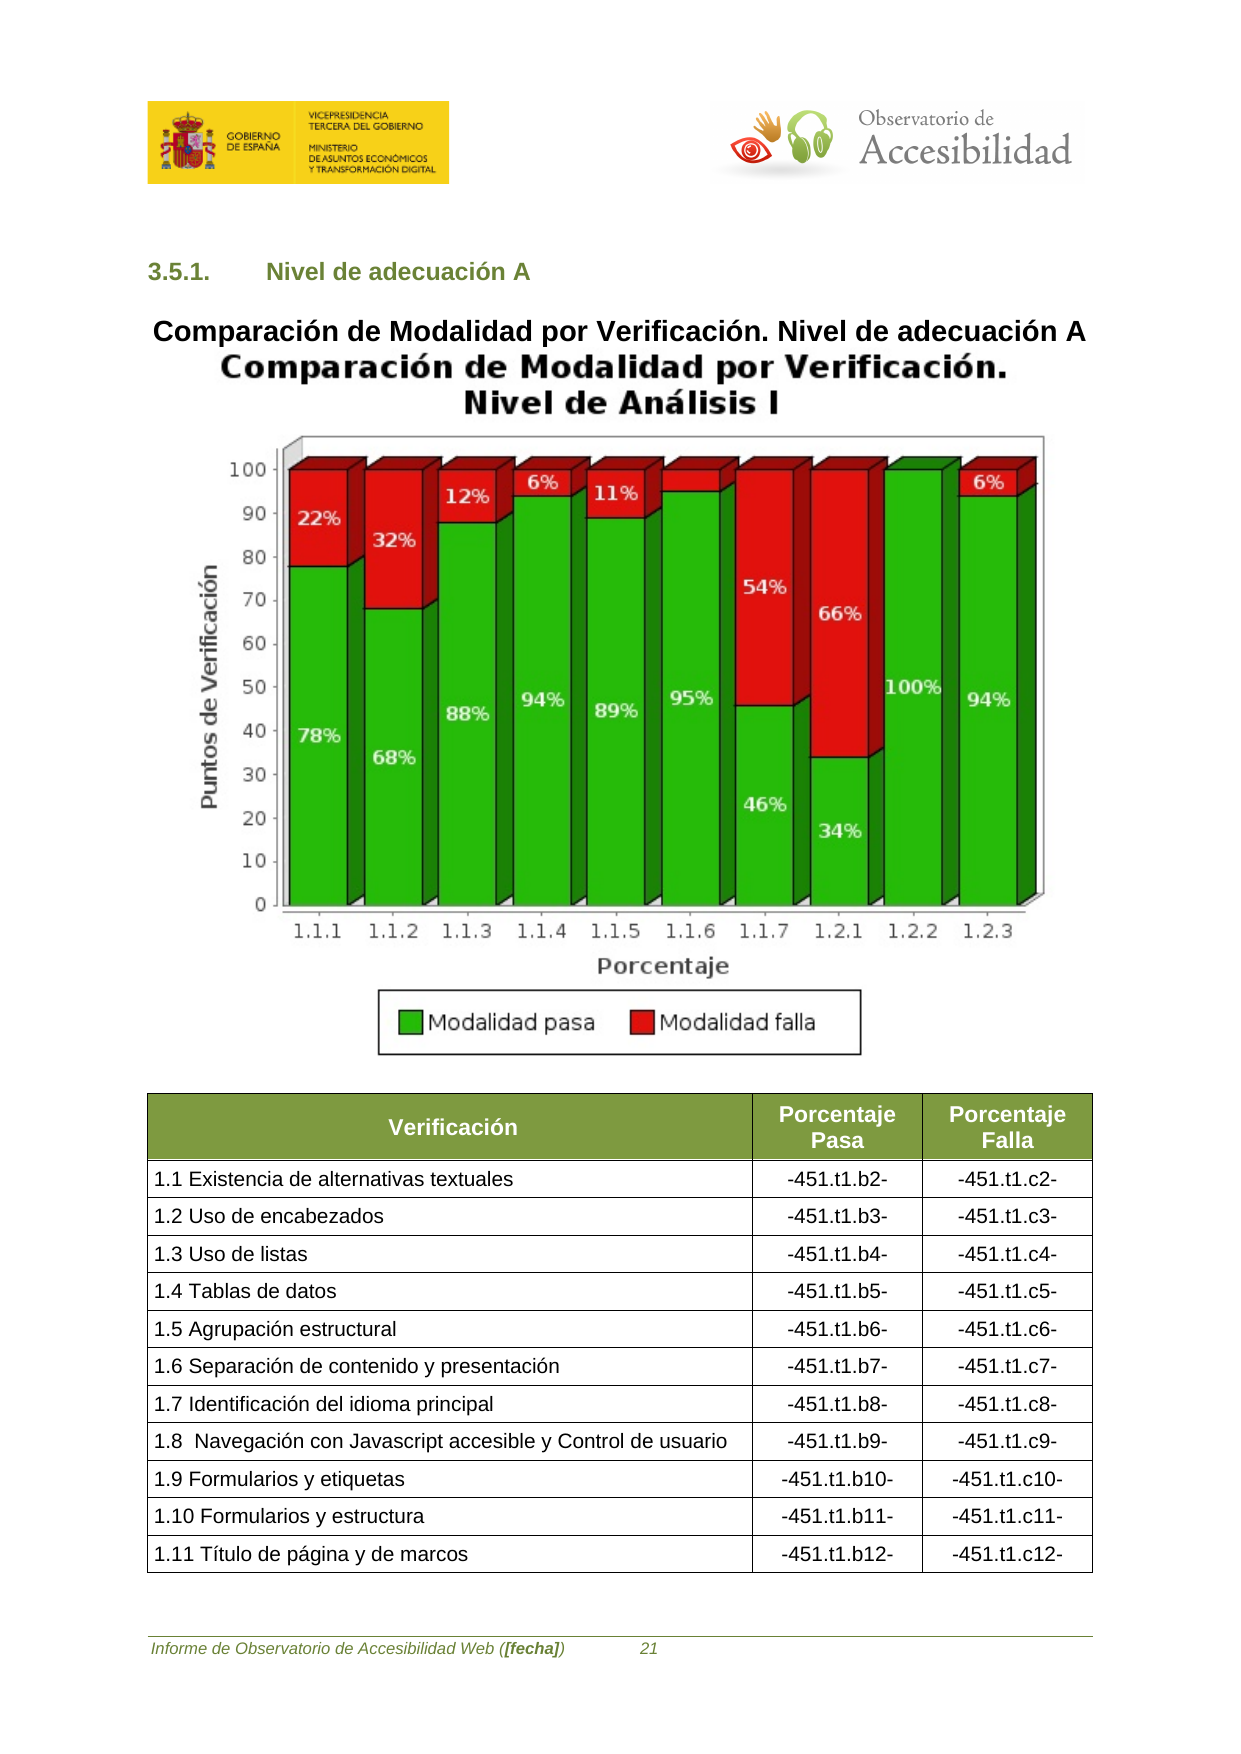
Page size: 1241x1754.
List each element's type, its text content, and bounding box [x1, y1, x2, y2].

text Comparación de Modalidad por Verificación. Nivel de adecuación A [148, 314, 1092, 347]
table_cell -451.t1.c2- [923, 1161, 1092, 1197]
table_cell -451.t1.c4- [923, 1236, 1092, 1272]
picture [710, 101, 1086, 184]
table_cell -451.t1.c9- [923, 1423, 1092, 1459]
table_cell 1.9 Formularios y etiquetas [148, 1461, 752, 1497]
table_header Verificación [148, 1094, 752, 1159]
table_cell 1.1 Existencia de alternativas textuales [148, 1161, 752, 1197]
table_cell -451.t1.b8- [753, 1386, 922, 1422]
table_cell -451.t1.c8- [923, 1386, 1092, 1422]
table_cell -451.t1.c11- [923, 1498, 1092, 1534]
table_cell -451.t1.c10- [923, 1461, 1092, 1497]
table_cell -451.t1.c7- [923, 1348, 1092, 1384]
table_cell 1.2 Uso de encabezados [148, 1198, 752, 1234]
table_cell 1.6 Separación de contenido y presentación [148, 1348, 752, 1384]
subtitle Nivel de adecuación A [148, 257, 1092, 286]
table_cell 1.4 Tablas de datos [148, 1273, 752, 1309]
table_cell -451.t1.b4- [753, 1236, 922, 1272]
picture [147, 101, 450, 184]
table_cell 1.3 Uso de listas [148, 1236, 752, 1272]
table_cell -451.t1.b10- [753, 1461, 922, 1497]
table_header Porcentaje Pasa [753, 1094, 922, 1159]
table_cell -451.t1.b12- [753, 1536, 922, 1572]
table_cell 1.5 Agrupación estructural [148, 1311, 752, 1347]
table_cell -451.t1.b3- [753, 1198, 922, 1234]
table_cell -451.t1.c6- [923, 1311, 1092, 1347]
table_cell 1.11 Título de página y de marcos [148, 1536, 752, 1572]
table_cell -451.t1.b11- [753, 1498, 922, 1534]
table_cell -451.t1.b5- [753, 1273, 922, 1309]
table_cell -451.t1.b9- [753, 1423, 922, 1459]
table_cell 1.10 Formularios y estructura [148, 1498, 752, 1534]
table_cell 1.8 Navegación con Javascript accesible y Control de usuario [148, 1423, 752, 1459]
table_header Porcentaje Falla [923, 1094, 1092, 1159]
table_cell -451.t1.c5- [923, 1273, 1092, 1309]
picture [178, 347, 1062, 1057]
table_cell -451.t1.c12- [923, 1536, 1092, 1572]
table_cell -451.t1.c3- [923, 1198, 1092, 1234]
table_cell -451.t1.b7- [753, 1348, 922, 1384]
table_cell 1.7 Identificación del idioma principal [148, 1386, 752, 1422]
table_cell -451.t1.b2- [753, 1161, 922, 1197]
table_cell -451.t1.b6- [753, 1311, 922, 1347]
